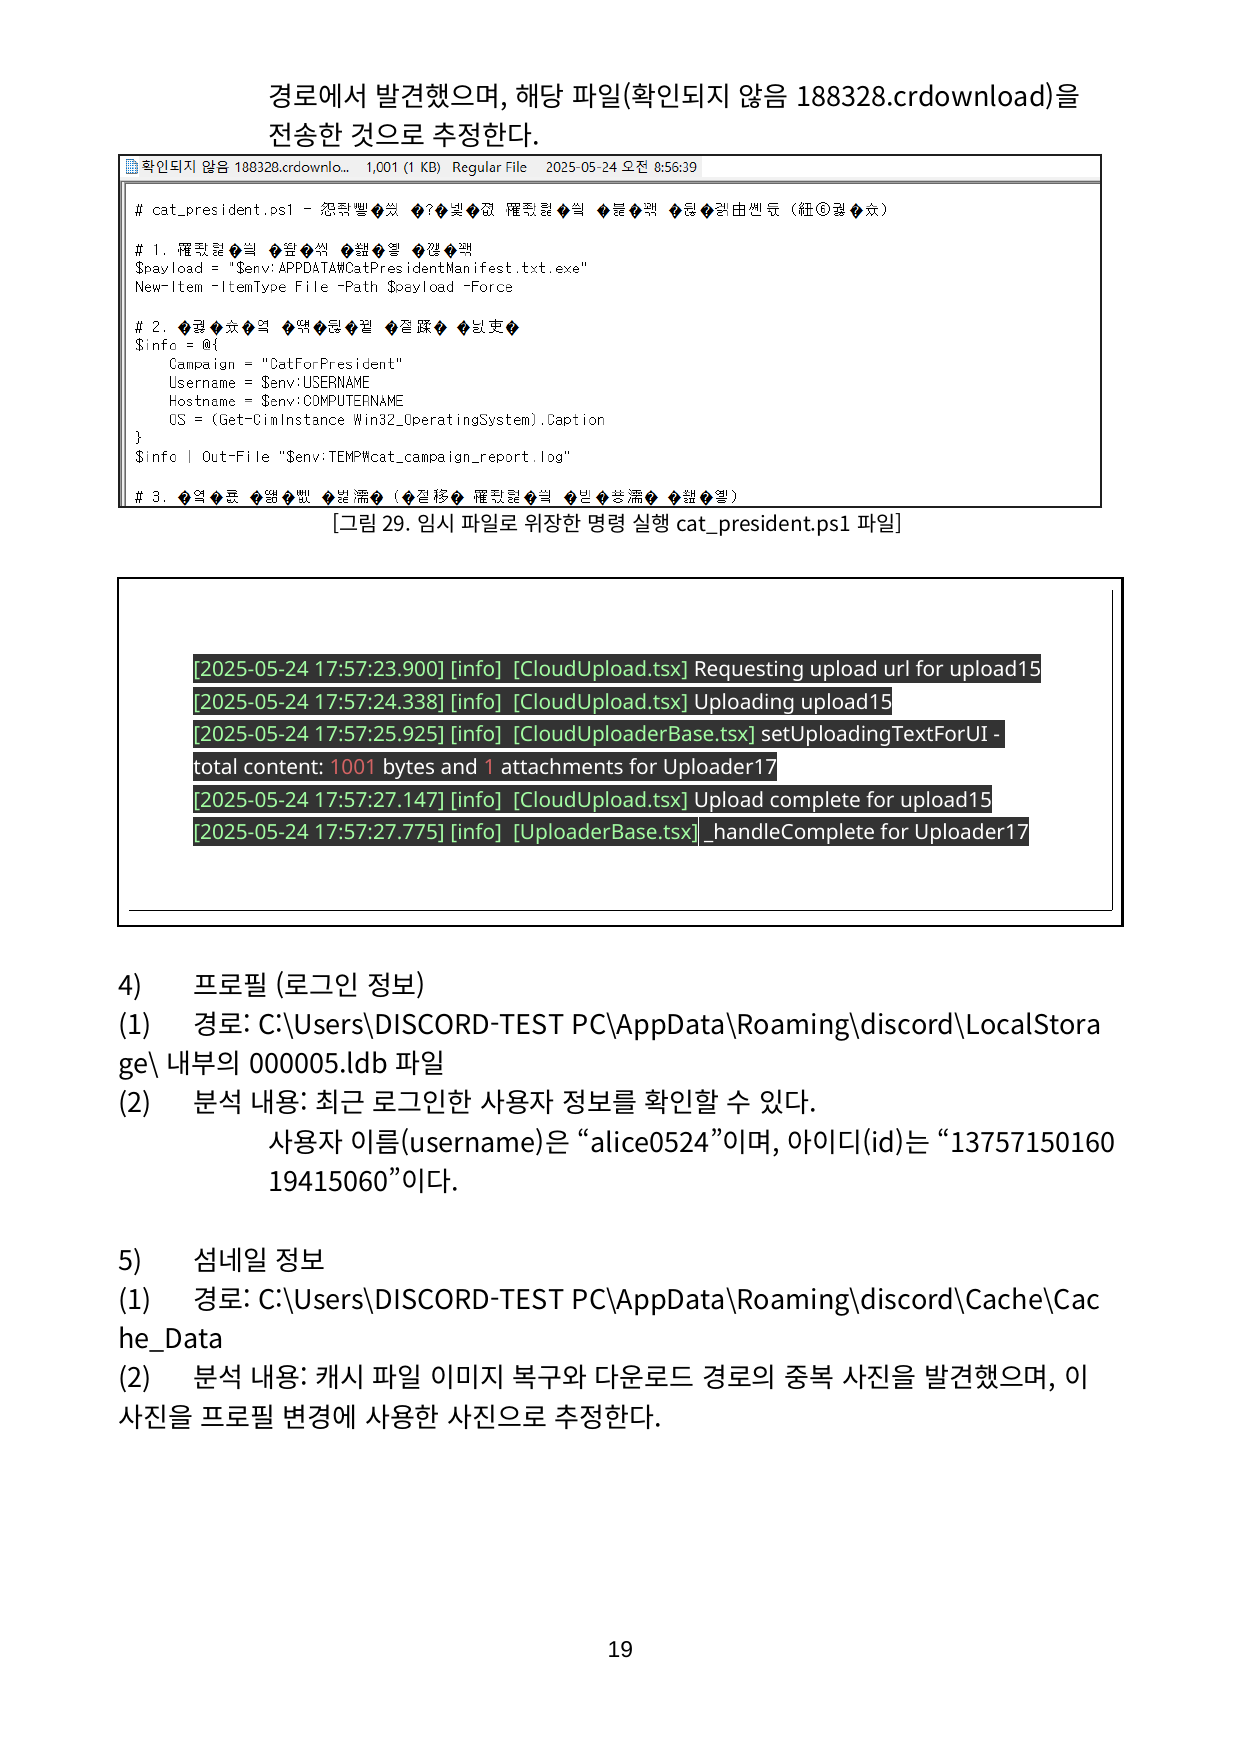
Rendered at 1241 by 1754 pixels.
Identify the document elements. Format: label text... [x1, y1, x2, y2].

text [그림29. 임시 파일로 위장한 명령 실행 cat_president.ps1 파일] [118, 508, 1117, 538]
list 분석 내용: 최근 로그인한 사용자 정보를 확인할 수 있다. [118, 1081, 1117, 1121]
list 분석 내용: 캐시 파일 이미지 복구와 다운로드 경로의 중복 사진을 발견했으며, 이 사진을 프로필 변경에 사용한 사진으로 추정한다. [118, 1356, 1117, 1435]
list 프로필 (로그인 정보) [118, 963, 1117, 1003]
list 경로: C:\Users\DISCORD-TEST PC\AppData\Roaming\discord\Cache\Cache_Data [118, 1278, 1117, 1356]
list 섬네일 정보 [118, 1238, 1117, 1278]
table_header [2025-05-24 17:57:23.900] [info] [CloudUpload.tsx] Requesting upload url for upload15 [2025-05-24 17:57:24.338] [info] [CloudUpload.tsx] Uploading upload15 [2025-05-24 17:57:25.925] [info] [CloudUploaderBase.tsx] setUploadingTextForUI - total content: 1001 bytes and 1 attachments for Uploader17 [2025-05-24 17:57:27.147] [info] [CloudUpload.tsx] Upload complete for upload15 [2025-05-24 17:57:27.775] [info] [UploaderBase.tsx] _handleComplete for Uploader17 [119, 579, 1121, 924]
text 경로에서 발견했으며, 해당 파일(확인되지 않음 188328.crdownload)을 전송한 것으로 추정한다. [268, 75, 1117, 153]
list 경로: C:\Users\DISCORD-TEST PC\AppData\Roaming\discord\LocalStorage\ 내부의 000005.ldb 파일 [118, 1003, 1117, 1081]
text 사용자 이름(username)은 “alice0524”이며, 아이디(id)는 “1375715016019415060”이다. [268, 1121, 1117, 1199]
